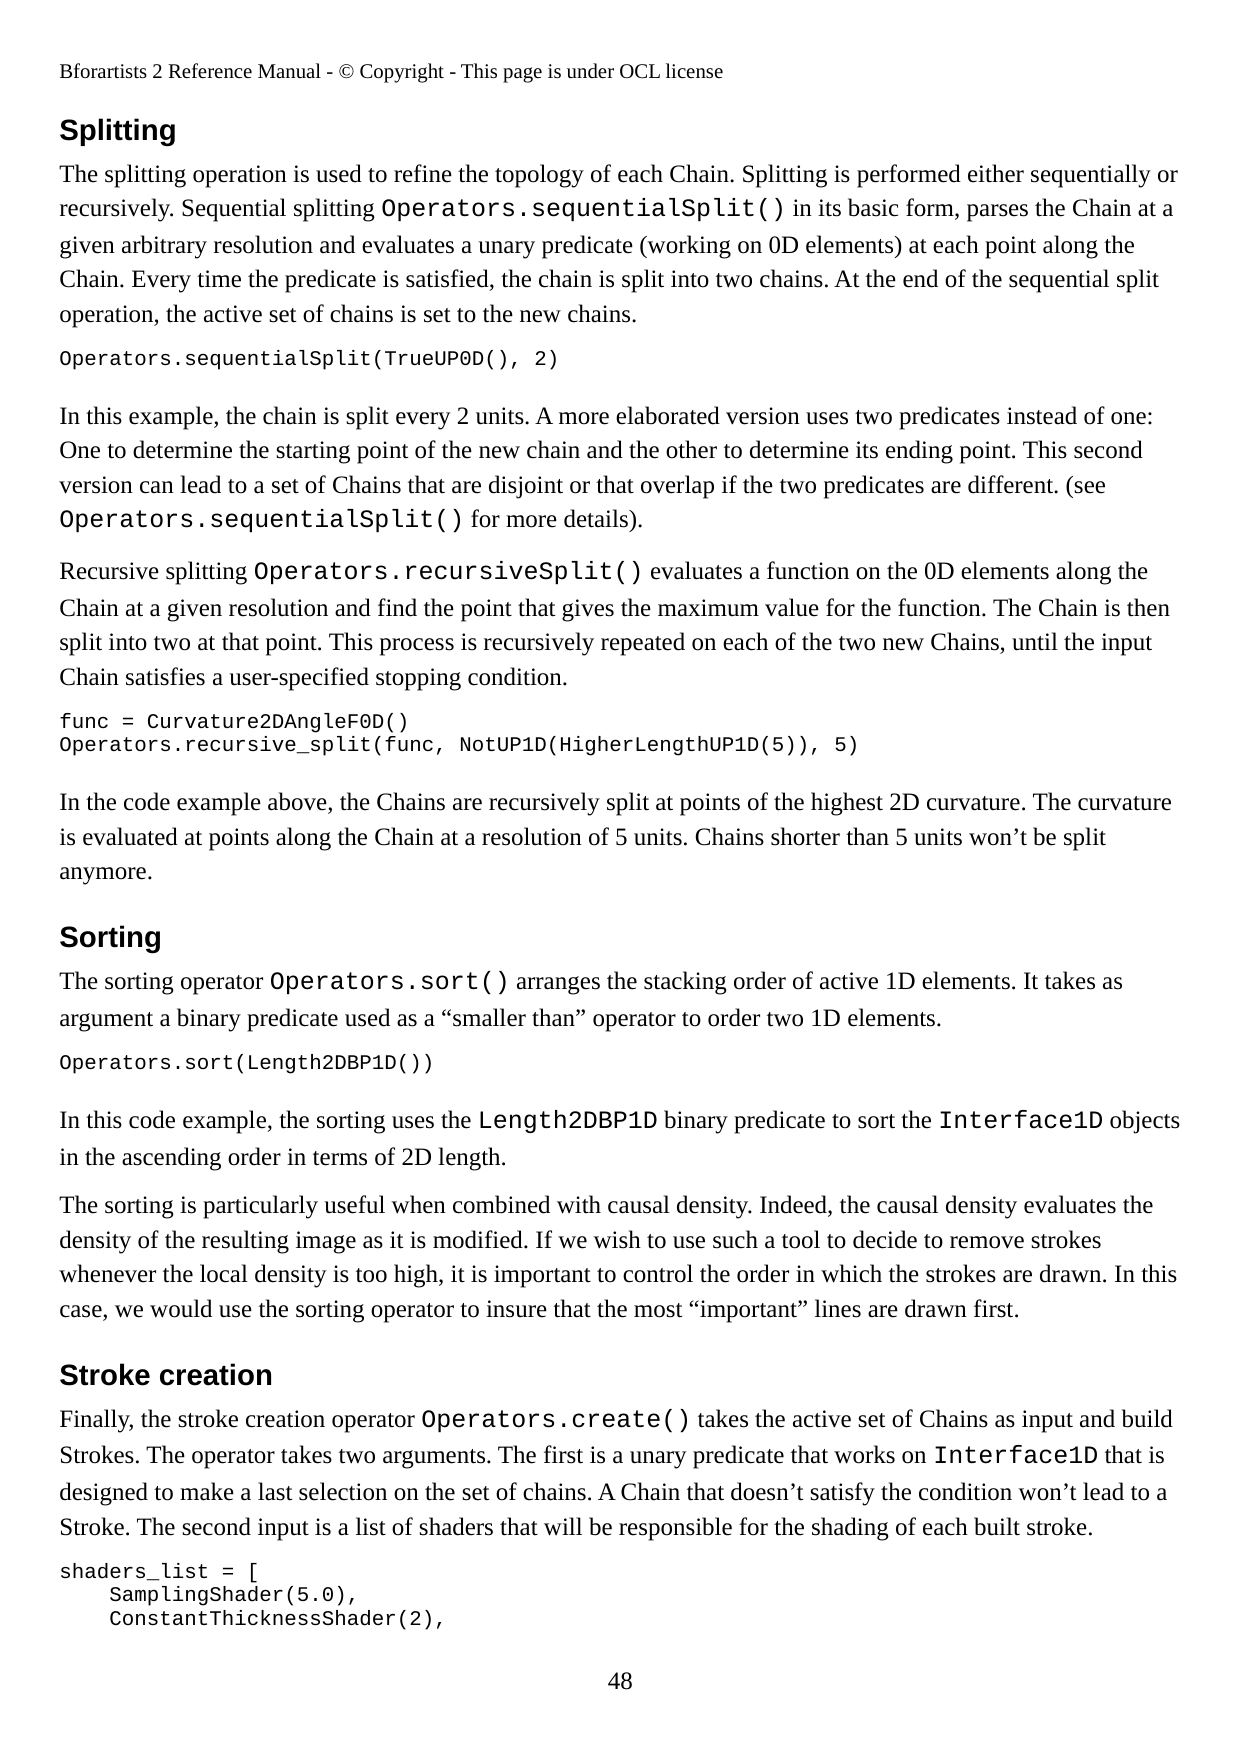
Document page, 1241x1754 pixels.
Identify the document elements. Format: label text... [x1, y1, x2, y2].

subtitle Splitting [59, 113, 1181, 146]
subtitle Stroke creation [59, 1358, 1181, 1391]
text In this example, the chain is split every 2 units. A more elaborated version uses two predicates instead of one: One to determine the starting point of the new chain and the other to determine its ending point. This second version can lead to a set of Chains that are disjoint or that overlap if the two predicates are different. (see Operators.sequentialSplit() for more details). [59, 401, 1181, 535]
text func = Curvature2DAngleF0D() [59, 711, 1181, 734]
text ConstantThicknessShader(2), [59, 1608, 1181, 1632]
text The sorting operator Operators.sort() arranges the stacking order of active 1D elements. It takes as argument a binary predicate used as a “smaller than” operator to order two 1D elements. [59, 966, 1181, 1032]
text The splitting operation is used to refine the topology of each Chain. Splitting is performed either sequentially or recursively. Sequential splitting Operators.sequentialSplit() in its basic form, parses the Chain at a given arbitrary resolution and evaluates a unary predicate (working on 0D elements) at each point along the Chain. Every time the predicate is satisfied, the chain is split into two chains. At the end of the sequential split operation, the active set of chains is set to the new chains. [59, 159, 1181, 328]
text In this code example, the sorting uses the Length2DBP1D binary predicate to sort the Interface1D objects in the ascending order in terms of 2D length. [59, 1105, 1181, 1170]
text Operators.sort(Length2DBP1D()) [59, 1052, 1181, 1076]
text Recursive splitting Operators.recursiveSplit() evaluates a function on the 0D elements along the Chain at a given resolution and find the point that gives the maximum value for the function. The Chain is then split into two at that point. This process is recursively repeated on each of the two new Chains, until the input Chain satisfies a user-specified stopping condition. [59, 556, 1181, 690]
text The sorting is particularly useful when combined with causal density. Indeed, the causal density evaluates the density of the resulting image as it is modified. If we wish to use such a tool to decide to remove strokes whenever the local density is too high, it is important to control the order in which the strokes are drawn. In this case, we would use the sorting operator to insure that the most “important” lines are drawn first. [59, 1191, 1181, 1323]
subtitle Sorting [59, 920, 1181, 954]
text Operators.sequentialSplit(TrueUP0D(), 2) [59, 348, 1181, 372]
text SamplingShader(5.0), [59, 1584, 1181, 1608]
text In the code example above, the Chains are recursively split at points of the highest 2D curvature. The curvature is evaluated at points along the Chain at a resolution of 5 units. Chains shorter than 5 units won’t be split anymore. [59, 787, 1181, 885]
text Operators.recursive_split(func, NotUP1D(HigherLengthUP1D(5)), 5) [59, 734, 1181, 758]
text shaders_list = [ [59, 1561, 1181, 1584]
text Finally, the stroke creation operator Operators.create() takes the active set of Chains as input and build Strokes. The operator takes two arguments. The first is a unary predicate that works on Interface1D that is designed to make a last selection on the set of chains. A Chain that doesn’t satisfy the condition won’t lead to a Stroke. The second input is a list of shaders that will be responsible for the shading of each built stroke. [59, 1404, 1181, 1540]
